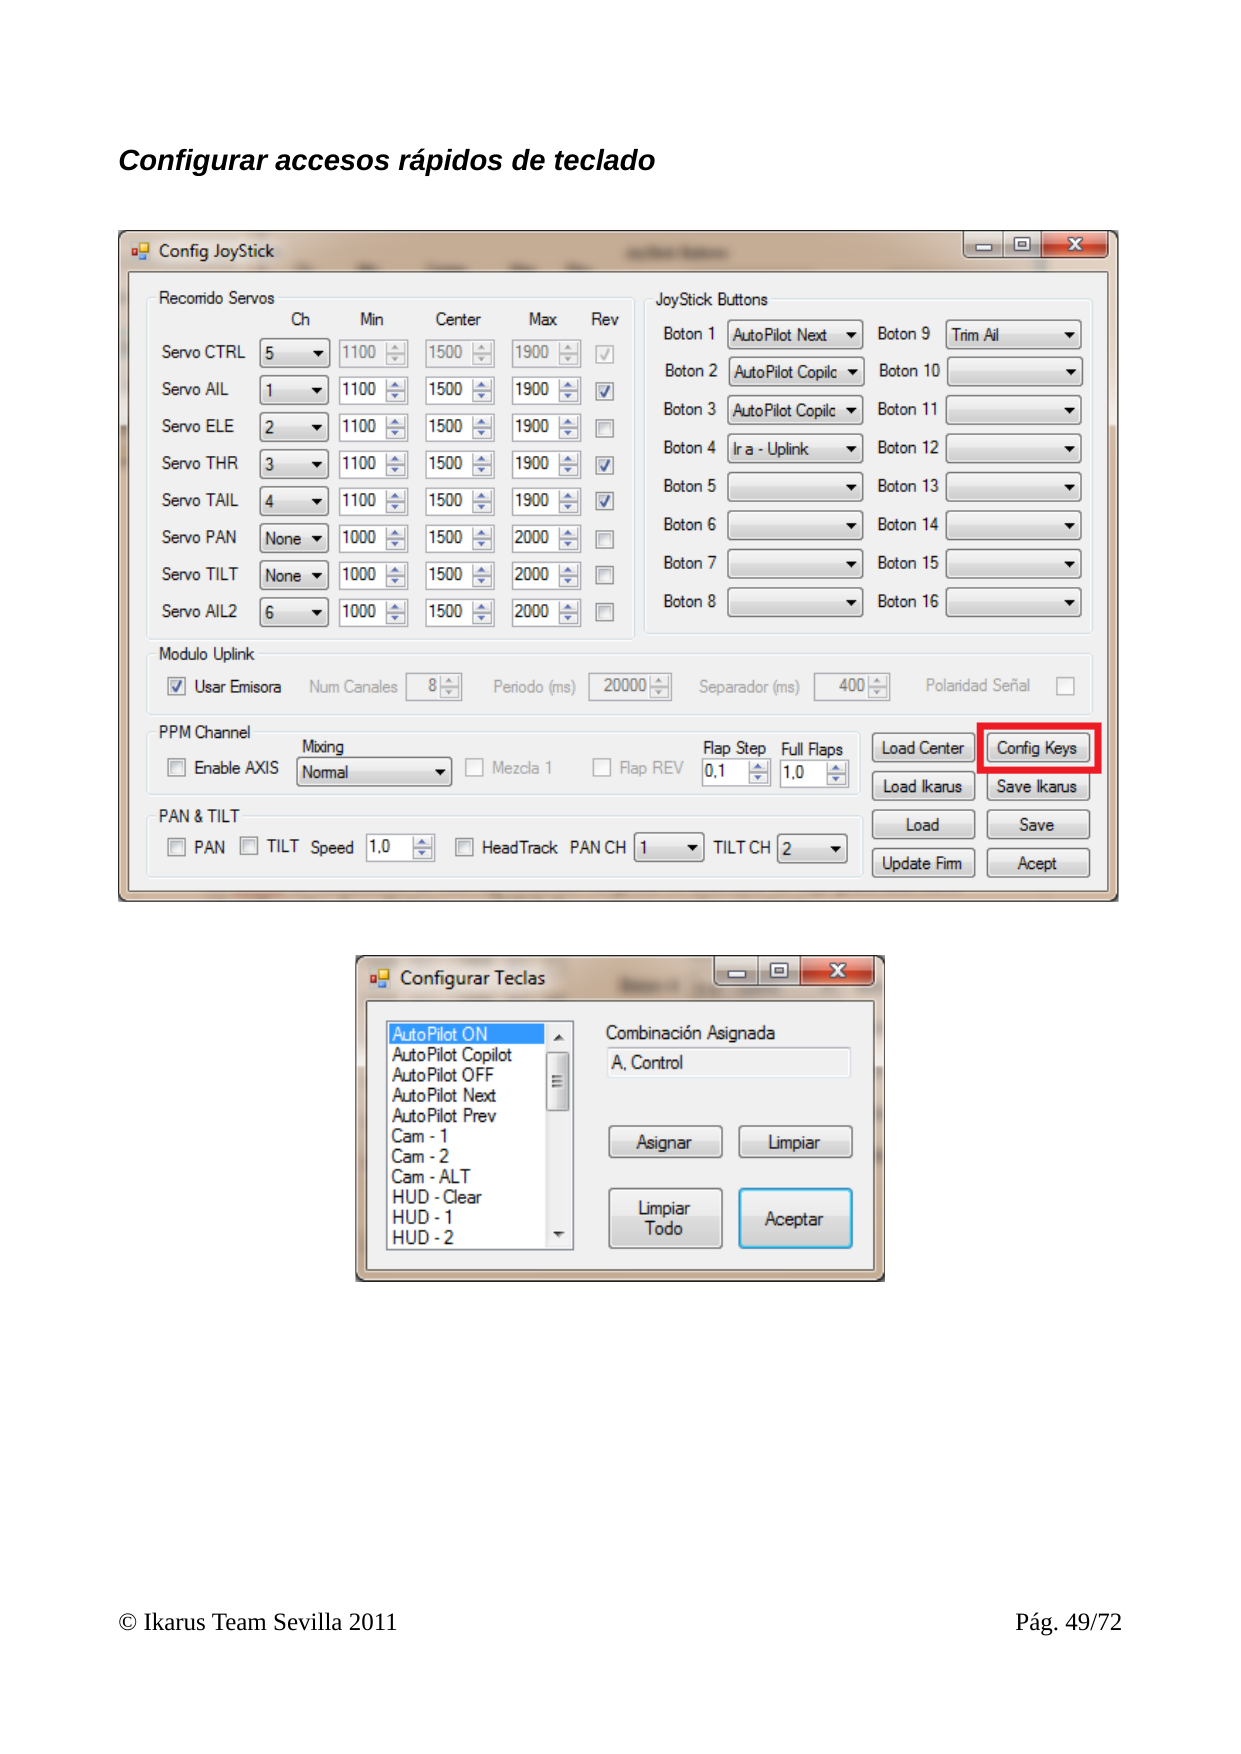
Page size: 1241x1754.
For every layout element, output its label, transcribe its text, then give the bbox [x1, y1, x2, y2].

subtitle Configurar accesos rápidos de teclado [118, 143, 1122, 177]
picture [355, 955, 885, 1282]
